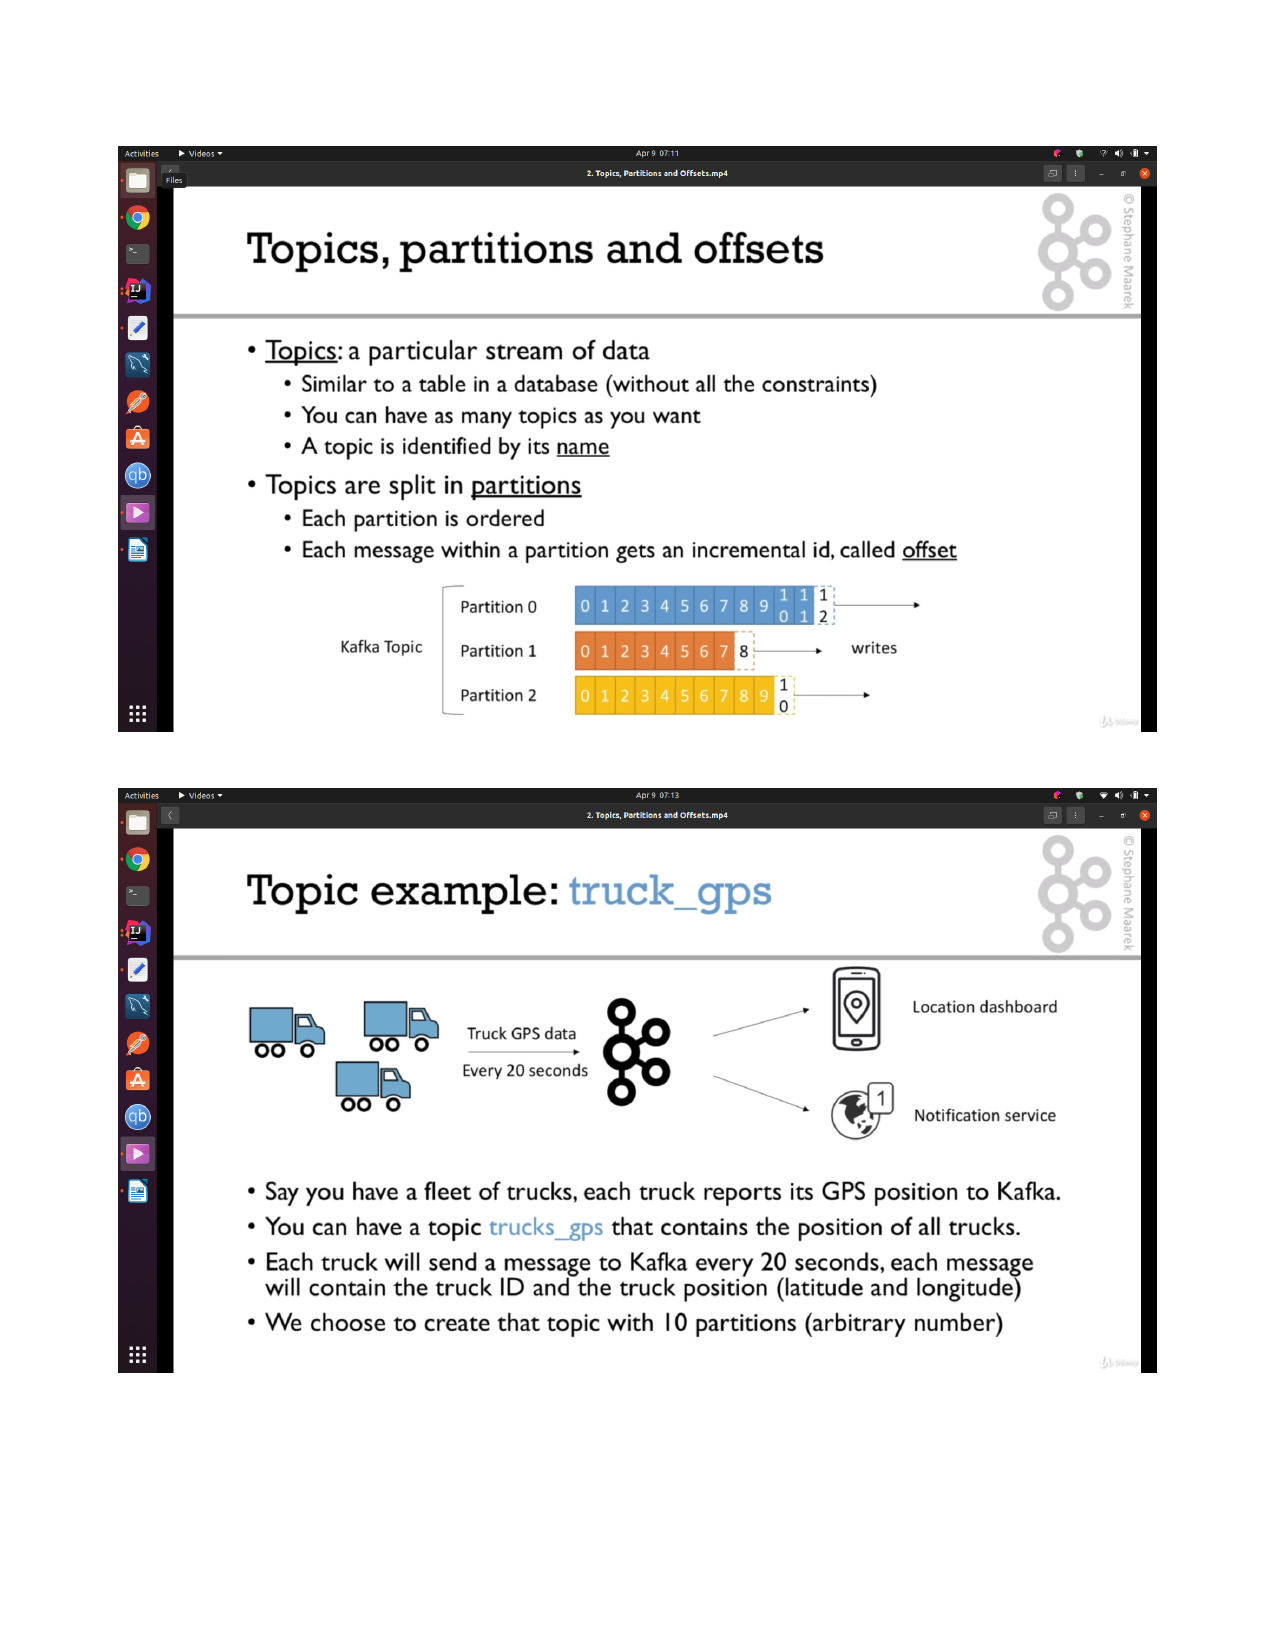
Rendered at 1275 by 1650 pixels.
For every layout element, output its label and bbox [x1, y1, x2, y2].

picture [118, 146, 1157, 732]
picture [118, 788, 1157, 1373]
